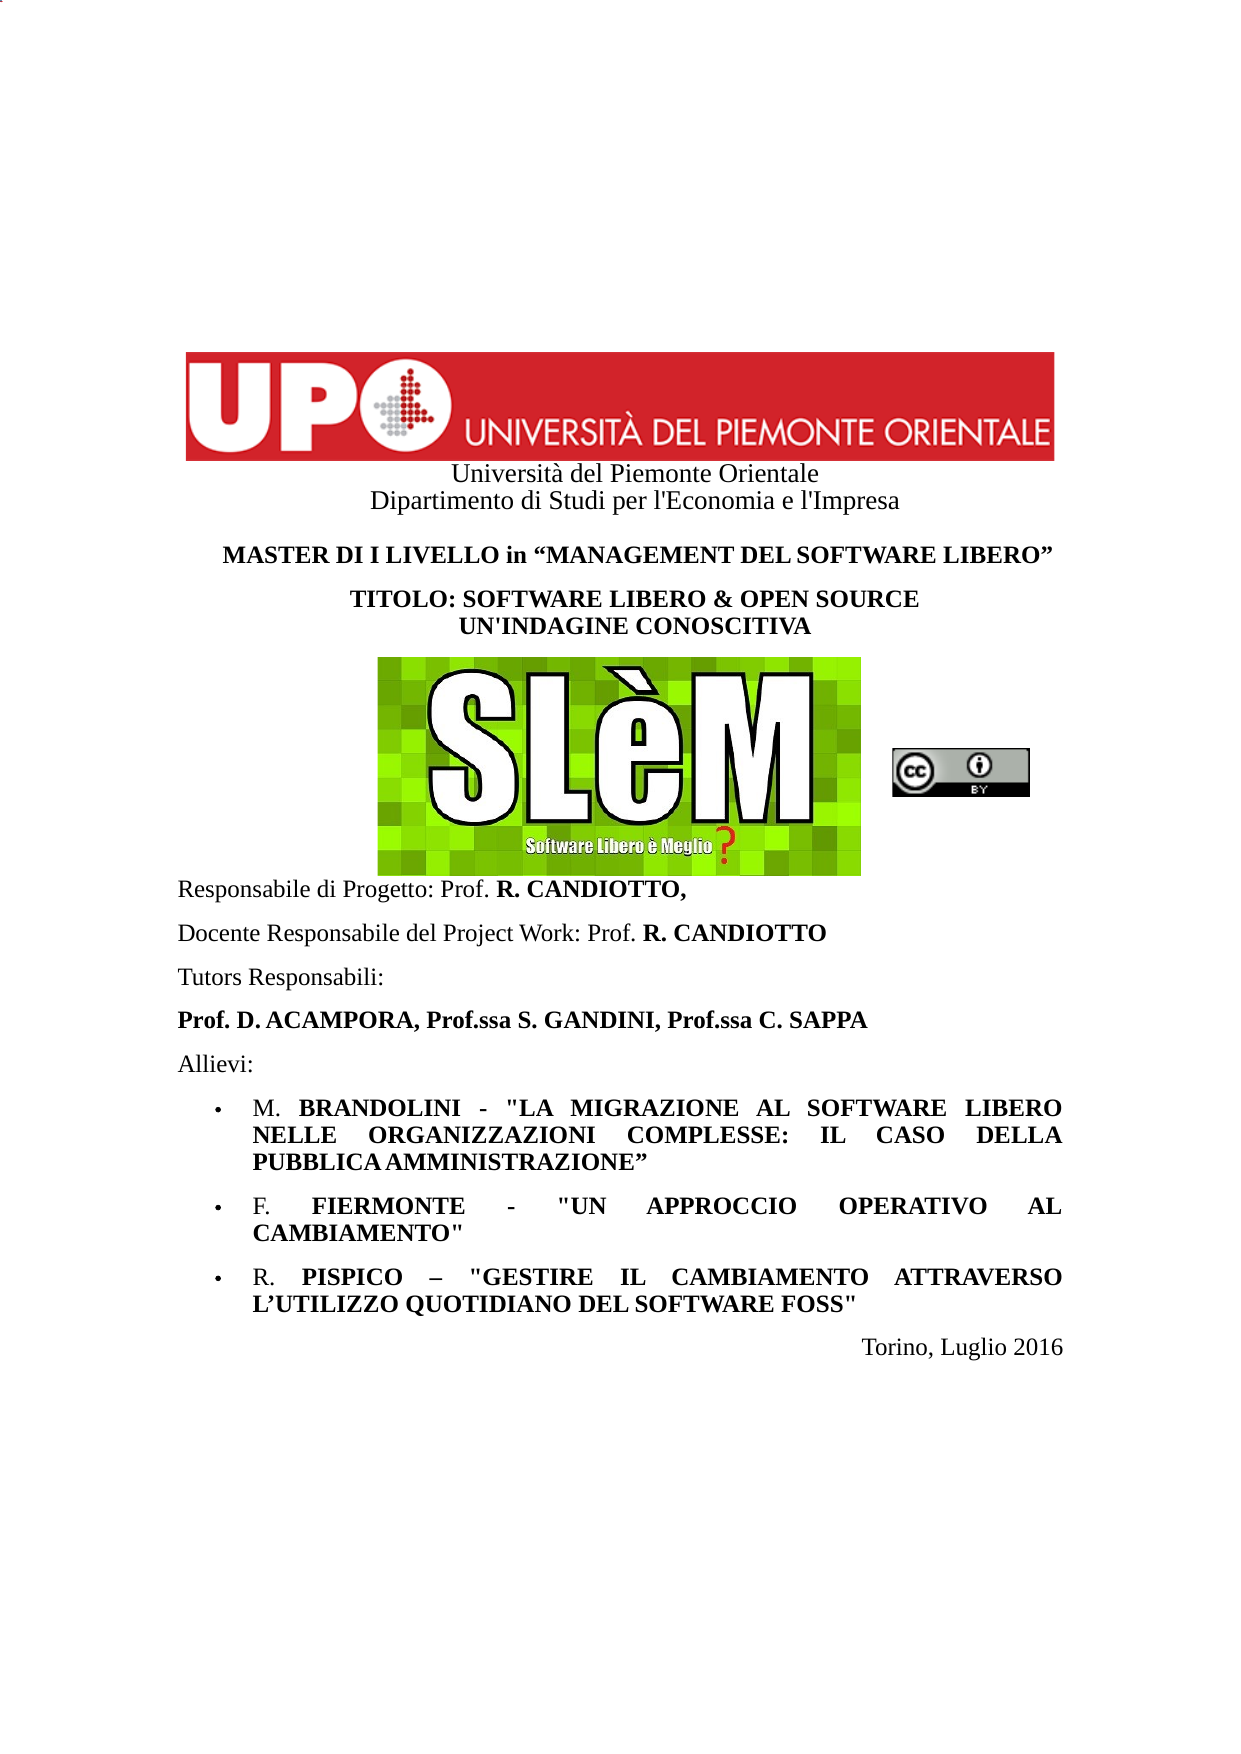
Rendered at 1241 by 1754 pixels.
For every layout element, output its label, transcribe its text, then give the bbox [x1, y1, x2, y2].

list M. BRANDOLINI - "LA MIGRAZIONE AL SOFTWARE LIBERO NELLE ORGANIZZAZIONI COMPLESSE: IL CASO DELLA PUBBLICA AMMINISTRAZIONE” [215, 1094, 1063, 1176]
list F. FIERMONTE - "UN APPROCCIO OPERATIVO AL CAMBIAMENTO" [215, 1192, 1063, 1247]
text TITOLO: SOFTWARE LIBERO & OPEN SOURCE [177, 586, 1063, 613]
text UN'INDAGINE CONOSCITIVA [177, 613, 1063, 640]
text MASTER DI I LIVELLO in “MANAGEMENT DEL SOFTWARE LIBERO” [177, 542, 1063, 569]
picture [377, 657, 861, 876]
text Dipartimento di Studi per l'Economia e l'Impresa [177, 488, 1063, 515]
picture [892, 748, 1030, 797]
picture [185, 352, 1055, 461]
text Prof. D. ACAMPORA, Prof.ssa S. GANDINI, Prof.ssa C. SAPPA [177, 1007, 1063, 1034]
text Docente Responsabile del Project Work: Prof. R. CANDIOTTO [177, 919, 1063, 947]
text Tutors Responsabili: [177, 963, 1063, 990]
text Allievi: [177, 1051, 1063, 1078]
list R. PISPICO – "GESTIRE IL CAMBIAMENTO ATTRAVERSO L’UTILIZZO QUOTIDIANO DEL SOFTWARE FOSS" [215, 1263, 1063, 1317]
text Responsabile di Progetto: Prof. R. CANDIOTTO, [177, 640, 1063, 903]
text Università del Piemonte Orientale [177, 352, 1063, 488]
text Torino, Luglio 2016 [177, 1334, 1063, 1361]
